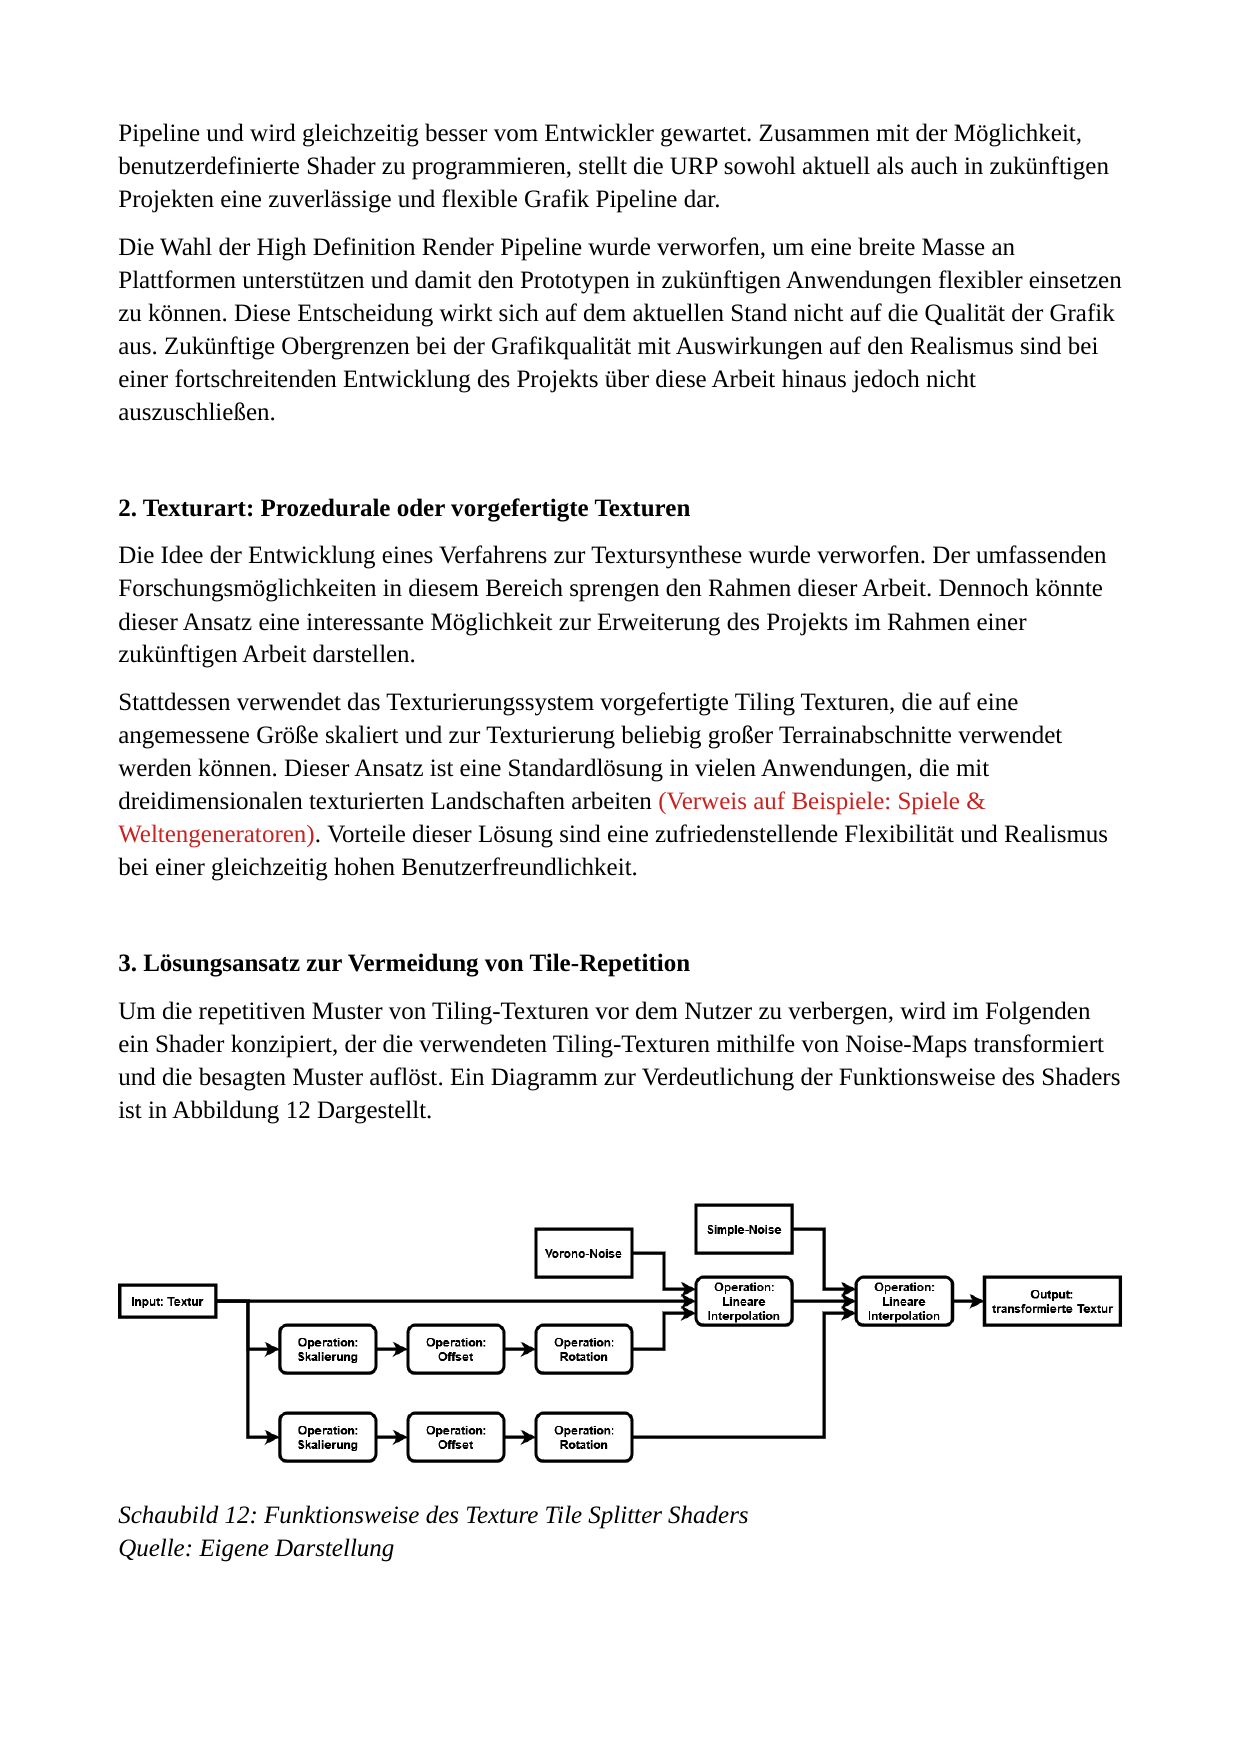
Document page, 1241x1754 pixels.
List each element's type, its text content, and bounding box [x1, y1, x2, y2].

text Die Idee der Entwicklung eines Verfahrens zur Textursynthese wurde verworfen. Der umfassenden Forschungsmöglichkeiten in diesem Bereich sprengen den Rahmen dieser Arbeit. Dennoch könnte dieser Ansatz eine interessante Möglichkeit zur Erweiterung des Projekts im Rahmen einer zukünftigen Arbeit darstellen. [118, 541, 1122, 668]
text Pipeline und wird gleichzeitig besser vom Entwickler gewartet. Zusammen mit der Möglichkeit, benutzerdefinierte Shader zu programmieren, stellt die URP sowohl aktuell als auch in zukünftigen Projekten eine zuverlässige und flexible Grafik Pipeline dar. [118, 118, 1122, 213]
text 2. Texturart: Prozedurale oder vorgefertigte Texturen [118, 493, 1122, 521]
text Stattdessen verwendet das Texturierungssystem vorgefertigte Tiling Texturen, die auf eine angemessene Größe skaliert und zur Texturierung beliebig großer Terrainabschnitte verwendet werden können. Dieser Ansatz ist eine Standardlösung in vielen Anwendungen, die mit dreidimensionalen texturierten Landschaften arbeiten (Verweis auf Beispiele: Spiele & Weltengeneratoren). Vorteile dieser Lösung sind eine zufriedenstellende Flexibilität und Realismus bei einer gleichzeitig hohen Benutzerfreundlichkeit. [118, 687, 1122, 881]
text 3. Lösungsansatz zur Vermeidung von Tile-Repetition [118, 948, 1122, 977]
text Um die repetitiven Muster von Tiling-Texturen vor dem Nutzer zu verbergen, wird im Folgenden ein Shader konzipiert, der die verwendeten Tiling-Texturen mithilfe von Noise-Maps transformiert und die besagten Muster auflöst. Ein Diagramm zur Verdeutlichung der Funktionsweise des Shaders ist in Abbildung 12 Dargestellt. [118, 996, 1122, 1124]
picture [118, 1203, 1123, 1463]
text Die Wahl der High Definition Render Pipeline wurde verworfen, um eine breite Masse an Plattformen unterstützen und damit den Prototypen in zukünftigen Anwendungen flexibler einsetzen zu können. Diese Entscheidung wirkt sich auf dem aktuellen Stand nicht auf die Qualität der Grafik aus. Zukünftige Obergrenzen bei der Grafikqualität mit Auswirkungen auf den Realismus sind bei einer fortschreitenden Entwicklung des Projekts über diese Arbeit hinaus jedoch nicht auszuschließen. [118, 232, 1122, 426]
text Schaubild 12: Funktionsweise des Texture Tile Splitter Shaders Quelle: Eigene Darstellung [118, 1463, 1122, 1562]
